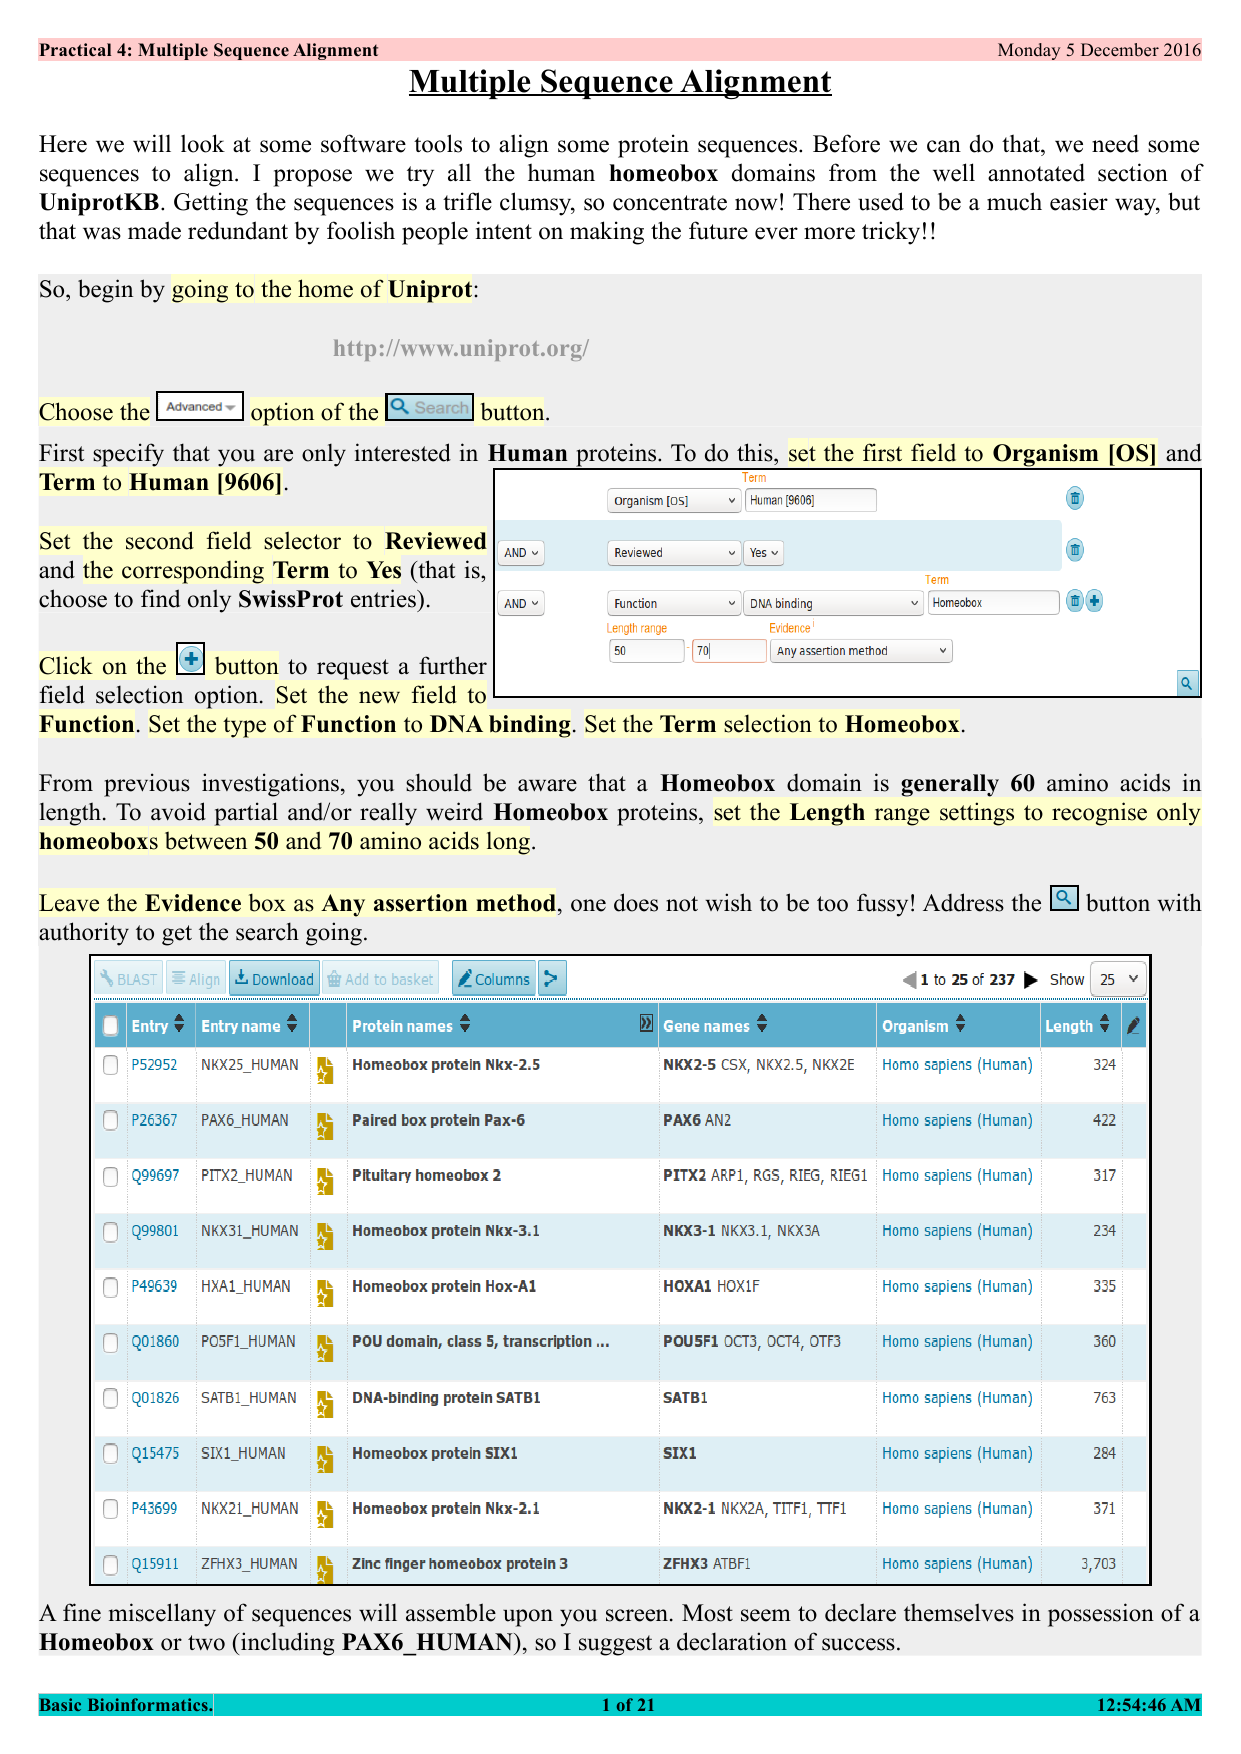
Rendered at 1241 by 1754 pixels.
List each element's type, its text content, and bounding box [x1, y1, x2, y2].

picture [91, 956, 1149, 1584]
picture [1052, 887, 1077, 909]
text So, begin by going to the home of Uniprot: [38, 274, 1202, 303]
text Click on the button to request a further field selection option. Set the new field to Function. Set the type of Function to DNA binding. Set the Term selection to Homeobox. [38, 642, 1202, 738]
picture [495, 470, 1200, 696]
picture [158, 393, 242, 419]
text First specify that you are only interested in Human proteins. To do this, set the first field to Organism [OS] and Term to Human [9606]. [38, 438, 1202, 496]
text Multiple Sequence Alignment [38, 61, 1202, 99]
picture [388, 395, 472, 419]
text From previous investigations, you should be aware that a Homeobox domain is generally 60 amino acids in length. To avoid partial and/or really weird Homeobox proteins, set the Length range settings to recognise only homeoboxs between 50 and 70 amino acids long. [38, 768, 1202, 855]
text Set the second field selector to Reviewed and the corresponding Term to Yes (that is, choose to find only SwissProt entries). [38, 526, 493, 613]
text http://www.uniprot.org/ [38, 333, 1202, 362]
text A fine miscellany of sequences will assemble upon you screen. Most seem to declare themselves in possession of a Homeobox or two (including PAX6_HUMAN), so I suggest a declaration of success. [38, 981, 1202, 1656]
text Leave the Evidence box as Any assertion method, one does not wish to be too fussy! Address the button with authority to get the search going. [38, 884, 1202, 946]
text Here we will look at some software tools to align some protein sequences. Before we can do that, we need some sequences to align. I propose we try all the human homeobox domains from the well annotated section of UniprotKB. Getting the sequences is a trifle clumsy, so concentrate now! There used to be a much easier way, but that was made redundant by foolish people intent on making the future ever more tricky!! [38, 128, 1202, 245]
picture [178, 644, 203, 673]
text Choose theoption of the button. [38, 391, 1202, 426]
